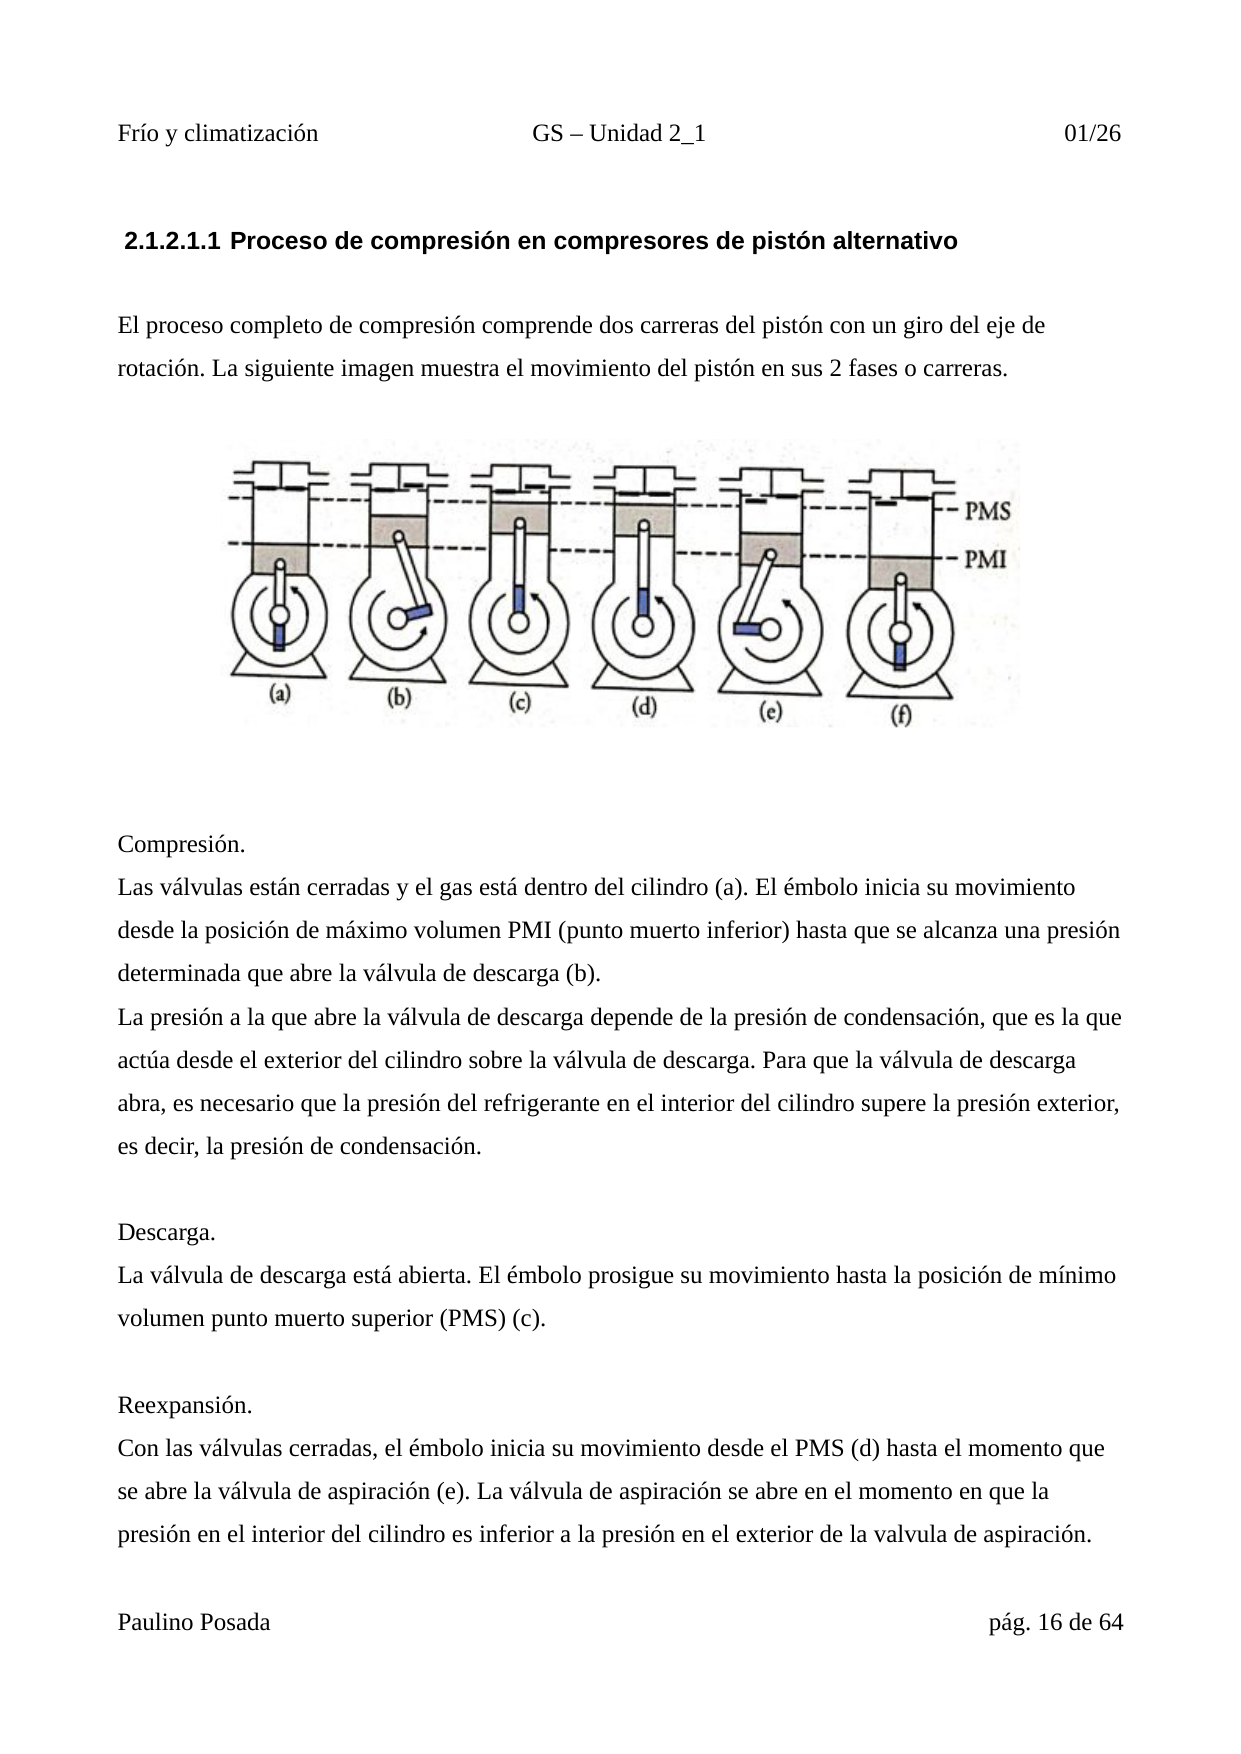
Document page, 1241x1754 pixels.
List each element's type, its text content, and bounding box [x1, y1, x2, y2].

text Compresión. [117, 829, 1123, 858]
text Con las válvulas cerradas, el émbolo inicia su movimiento desde el PMS (d) hasta el momento que se abre la válvula de aspiración (e). La válvula de aspiración se abre en el momento en que la presión en el interior del cilindro es inferior a la presión en el exterior de la valvula de aspiración. [117, 1433, 1123, 1548]
text El proceso completo de compresión comprende dos carreras del pistón con un giro del eje de rotación. La siguiente imagen muestra el movimiento del pistón en sus 2 fases o carreras. [117, 310, 1123, 382]
text La presión a la que abre la válvula de descarga depende de la presión de condensación, que es la que actúa desde el exterior del cilindro sobre la válvula de descarga. Para que la válvula de descarga abra, es necesario que la presión del refrigerante en el interior del cilindro supere la presión exterior, es decir, la presión de condensación. [117, 1002, 1123, 1160]
picture [220, 439, 1021, 729]
text Reexpansión. [117, 1390, 1123, 1418]
text La válvula de descarga está abierta. El émbolo prosigue su movimiento hasta la posición de mínimo volumen punto muerto superior (PMS) (c). [117, 1260, 1123, 1332]
text Descarga. [117, 1217, 1123, 1246]
text Las válvulas están cerradas y el gas está dentro del cilindro (a). El émbolo inicia su movimiento desde la posición de máximo volumen PMI (punto muerto inferior) hasta que se alcanza una presión determinada que abre la válvula de descarga (b). [117, 872, 1123, 987]
subtitle Proceso de compresión en compresores de pistón alternativo [117, 226, 1123, 254]
